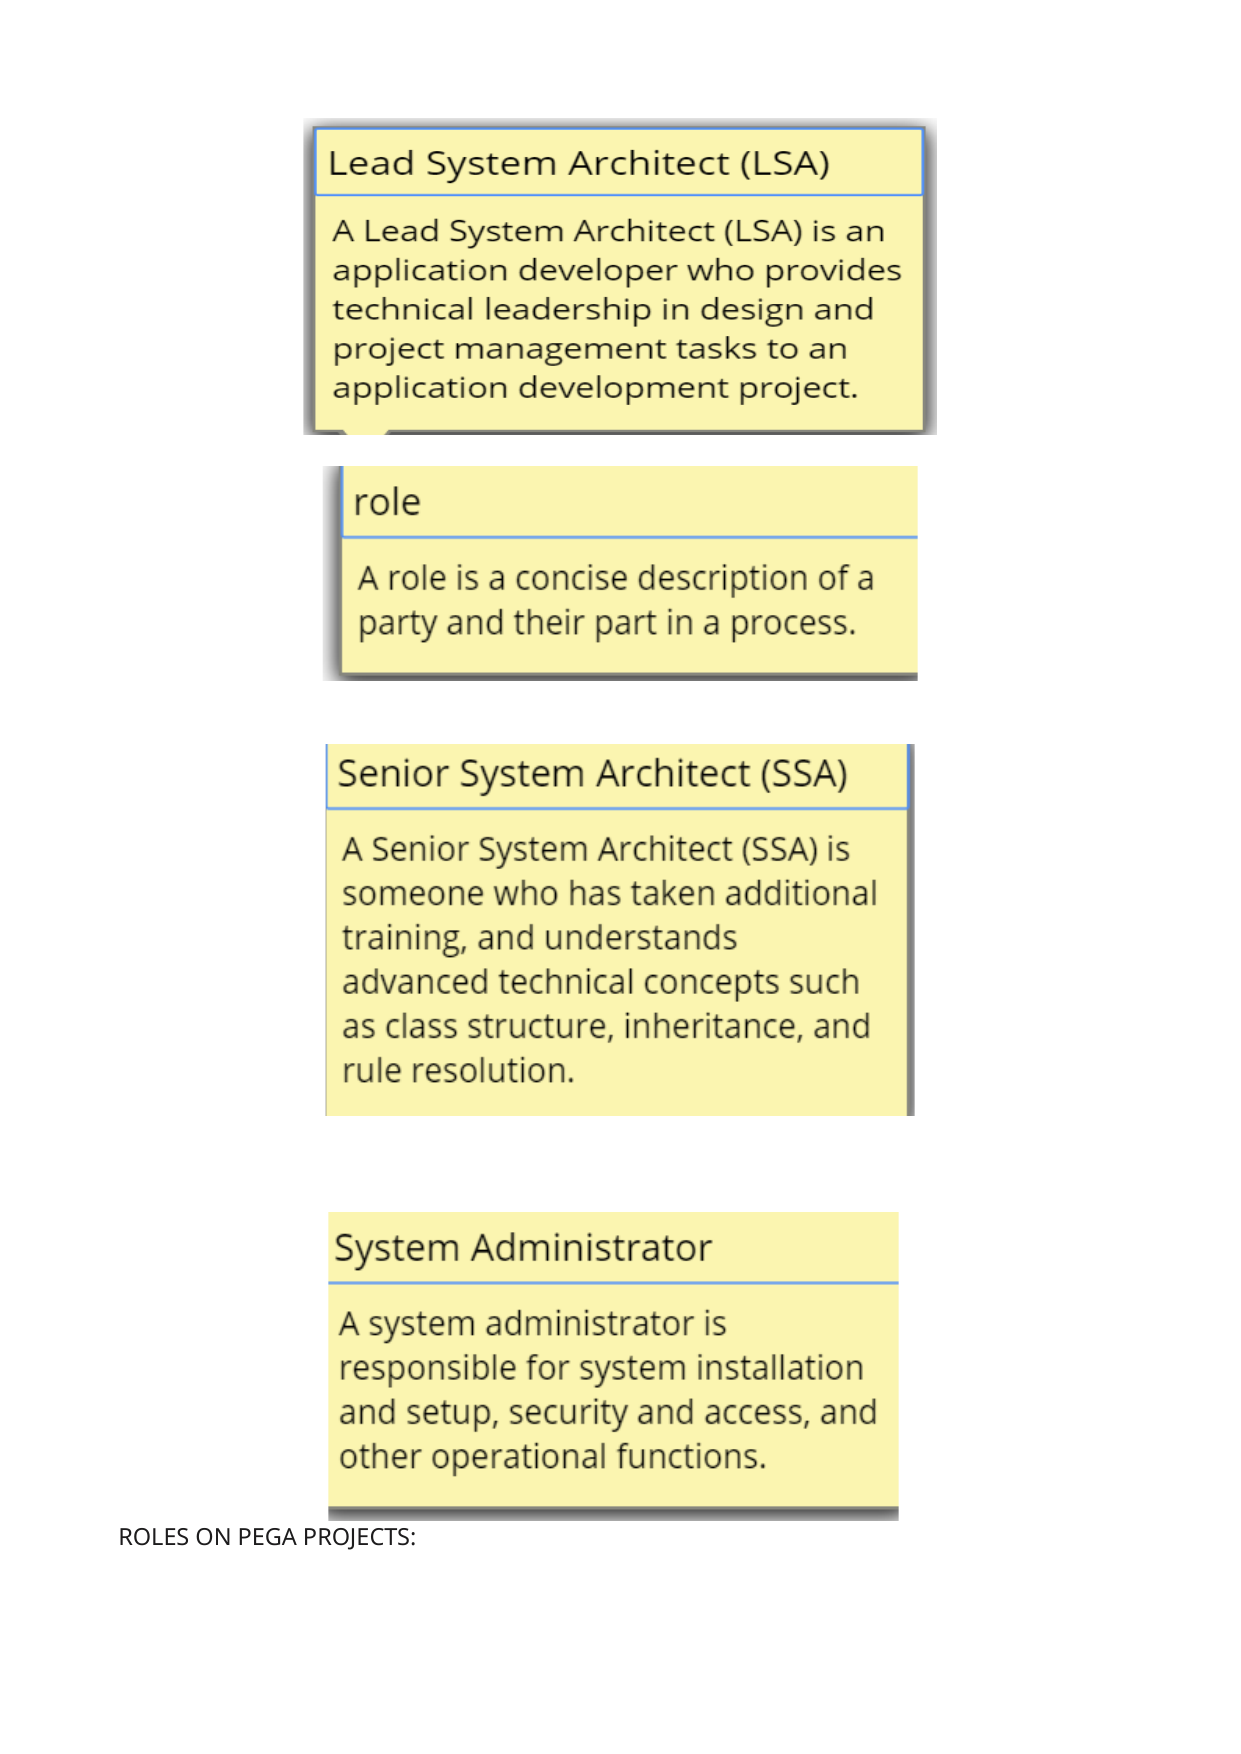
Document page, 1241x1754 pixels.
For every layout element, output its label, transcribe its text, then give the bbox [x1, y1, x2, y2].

text ROLES ON PEGA PROJECTS: [118, 1211, 1122, 1552]
